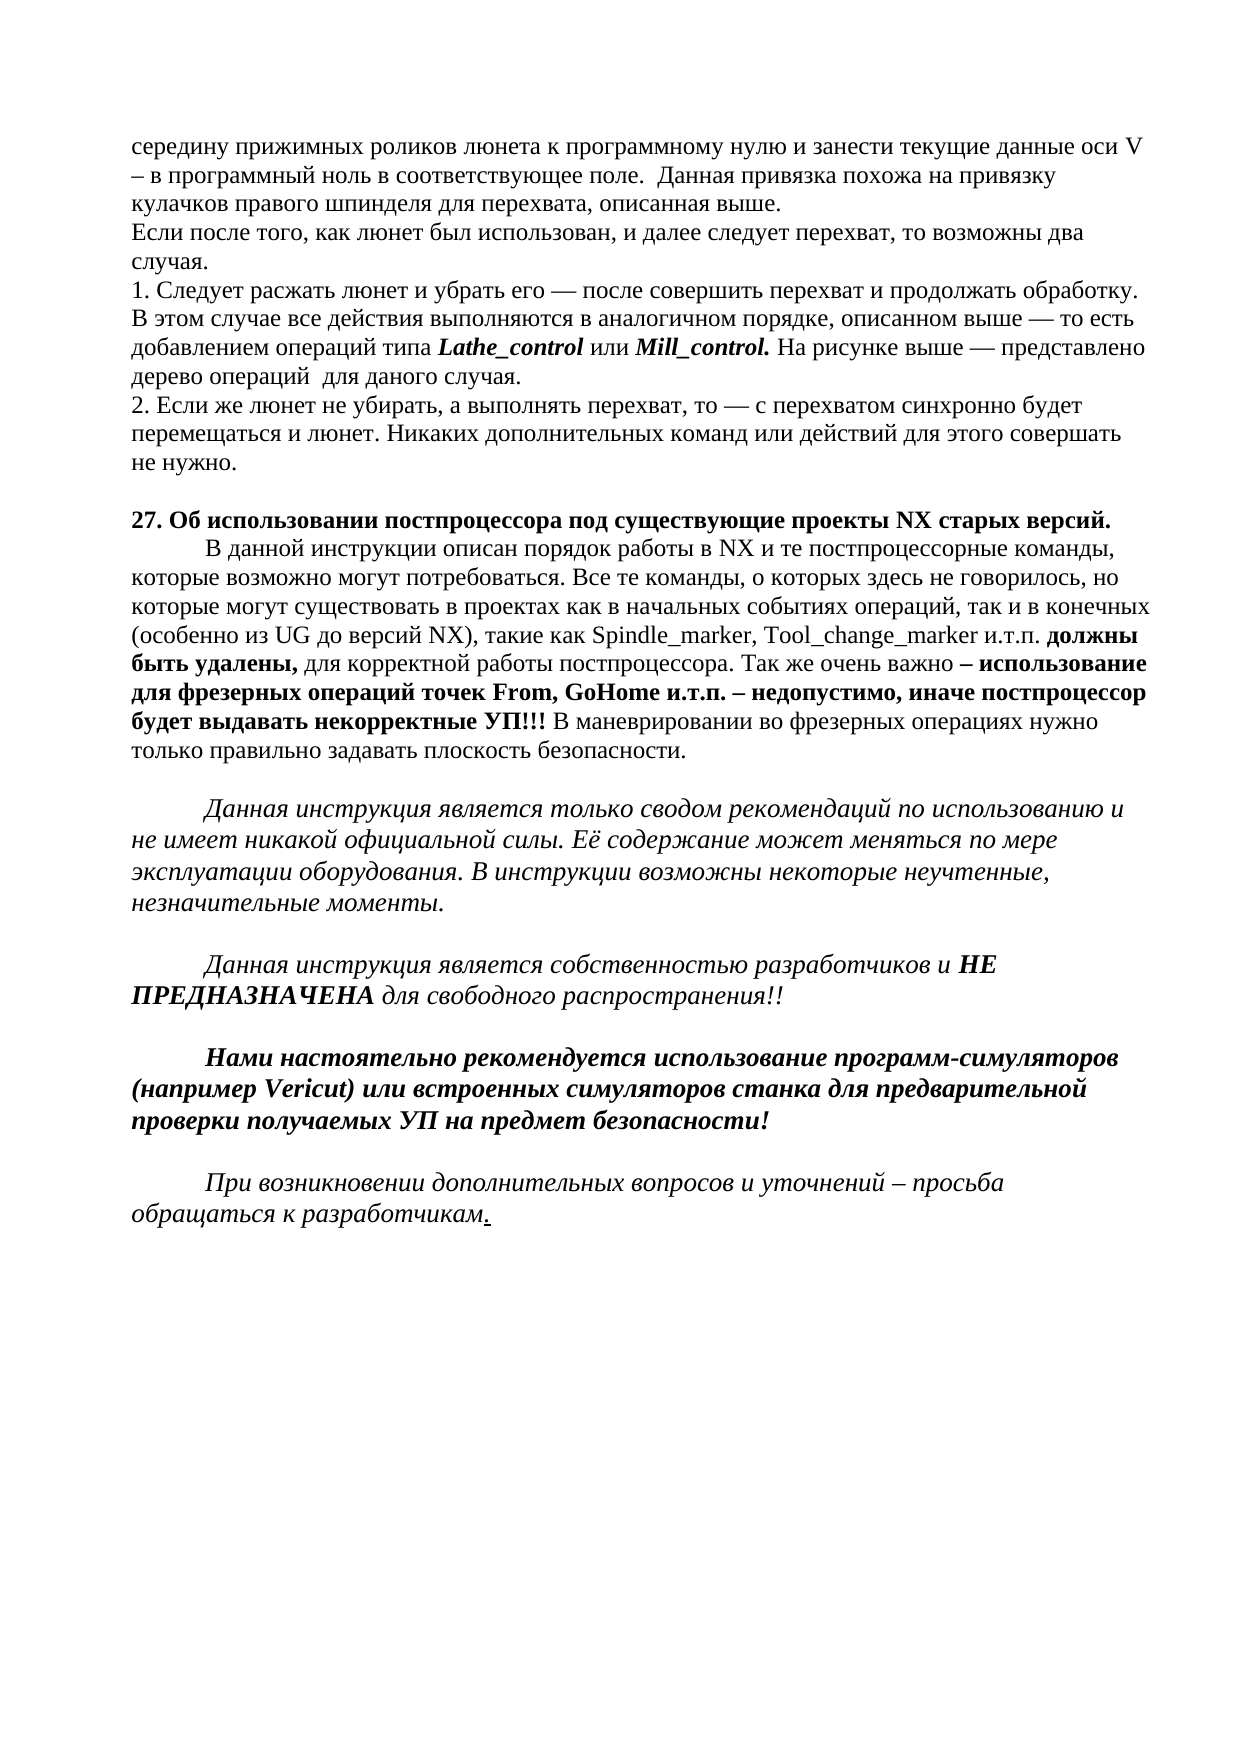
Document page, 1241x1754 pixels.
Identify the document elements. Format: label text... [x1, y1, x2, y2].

text Данная инструкция является собственностью разработчиков и НЕ ПРЕДНАЗНАЧЕНА для свободного распространения!! [131, 948, 1152, 1010]
text середину прижимных роликов люнета к программному нулю и занести текущие данные оси V – в программный ноль в соответствующее поле. Данная привязка похожа на привязку кулачков правого шпинделя для перехвата, описанная выше. [131, 131, 1152, 217]
text Нами настоятельно рекомендуется использование программ-симуляторов (например Vericut) или встроенных симуляторов станка для предварительной проверки получаемых УП на предмет безопасности! [131, 1041, 1152, 1135]
text 2. Если же люнет не убирать, а выполнять перехват, то — с перехватом синхронно будет перемещаться и люнет. Никаких дополнительных команд или действий для этого совершать не нужно. [131, 390, 1152, 476]
text В данной инструкции описан порядок работы в NX и те постпроцессорные команды, которые возможно могут потребоваться. Все те команды, о которых здесь не говорилось, но которые могут существовать в проектах как в начальных событиях операций, так и в конечных (особенно из UG до версий NX), такие как Spindle_marker, Tool_change_marker и.т.п. должны быть удалены, для корректной работы постпроцессора. Так же очень важно – использование для фрезерных операций точек From, GoHome и.т.п. – недопустимо, иначе постпроцессор будет выдавать некорректные УП!!! В маневрировании во фрезерных операциях нужно только правильно задавать плоскость безопасности. [131, 533, 1152, 763]
text Данная инструкция является только сводом рекомендаций по использованию и не имеет никакой официальной силы. Её содержание может меняться по мере эксплуатации оборудования. В инструкции возможны некоторые неучтенные, незначительные моменты. [131, 792, 1152, 917]
text 27. Об использовании постпроцессора под существующие проекты NX старых версий. [131, 505, 1152, 533]
text 1. Следует расжать люнет и убрать его — после совершить перехват и продолжать обработку. В этом случае все действия выполняются в аналогичном порядке, описанном выше — то есть добавлением операций типа Lathe_control или Mill_control. На рисунке выше — представлено дерево операций для даного случая. [131, 275, 1152, 390]
text Если после того, как люнет был использован, и далее следует перехват, то возможны два случая. [131, 217, 1152, 275]
text При возникновении дополнительных вопросов и уточнений – просьба обращаться к разработчикам. [131, 1166, 1152, 1228]
